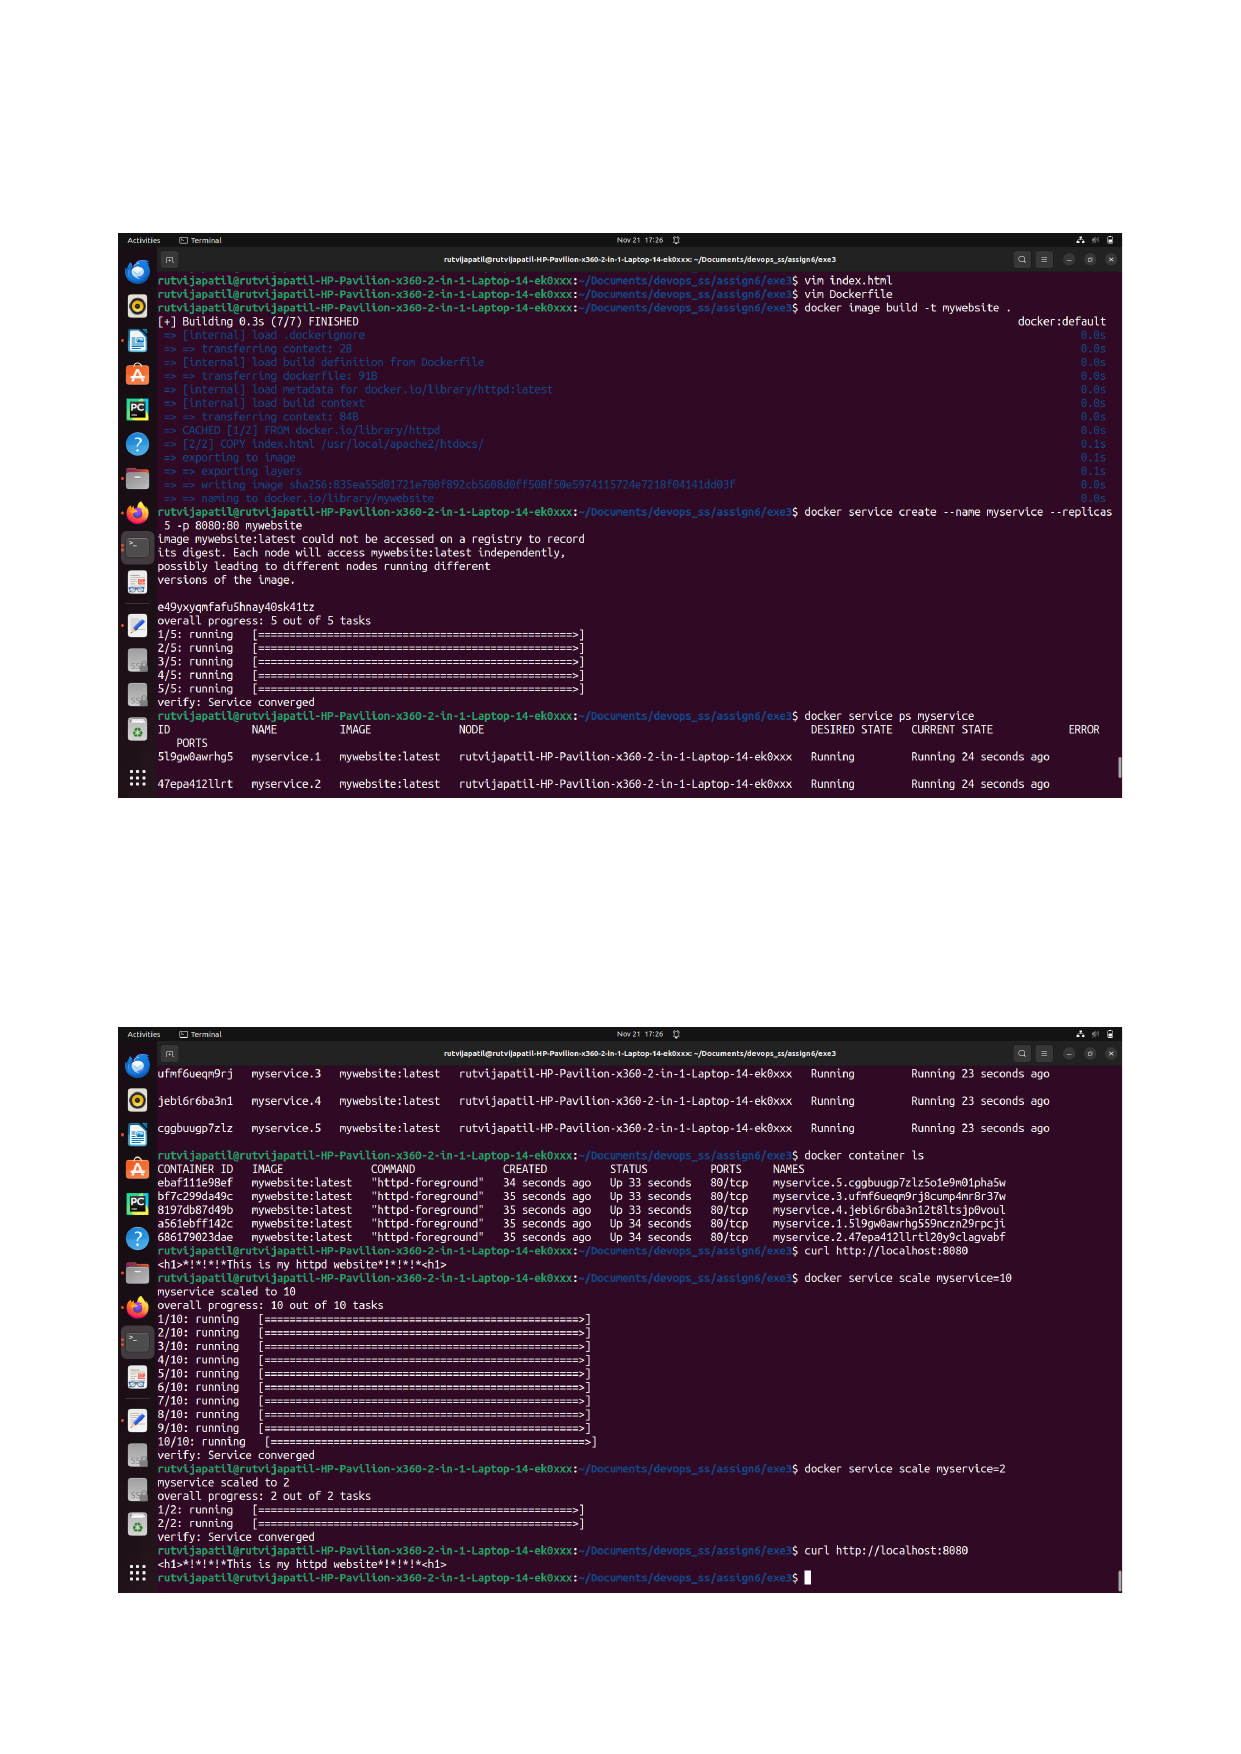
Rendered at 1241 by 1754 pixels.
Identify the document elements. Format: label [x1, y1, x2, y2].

picture [118, 233, 1123, 798]
picture [118, 1027, 1123, 1593]
